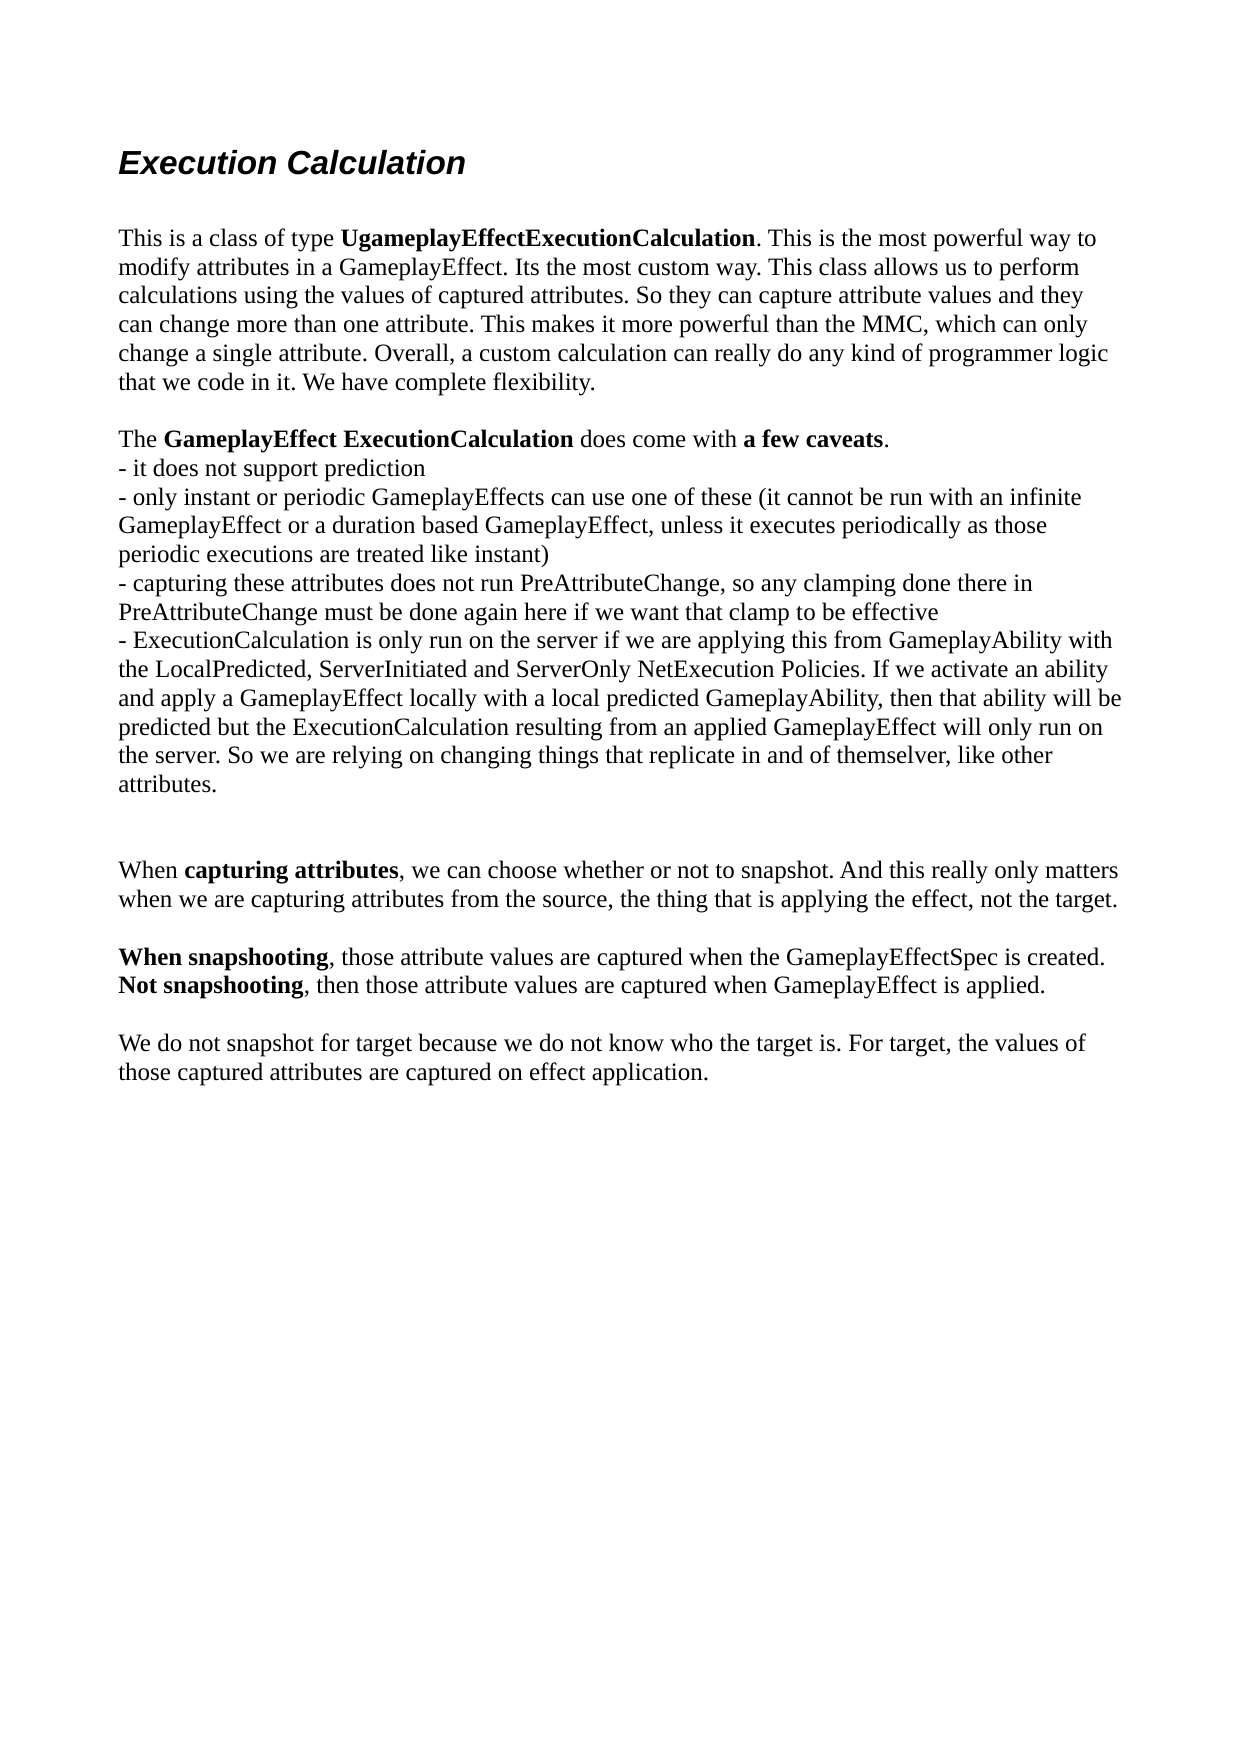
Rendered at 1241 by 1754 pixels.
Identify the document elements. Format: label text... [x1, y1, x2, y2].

text We do not snapshot for target because we do not know who the target is. For target, the values of those captured attributes are captured on effect application. [118, 1028, 1122, 1085]
text - it does not support prediction [118, 453, 1122, 482]
text When capturing attributes, we can choose whether or not to snapshot. And this really only matters when we are capturing attributes from the source, the thing that is applying the effect, not the target. [118, 855, 1122, 913]
text - ExecutionCalculation is only run on the server if we are applying this from GameplayAbility with the LocalPredicted, ServerInitiated and ServerOnly NetExecution Policies. If we activate an ability and apply a GameplayEffect locally with a local predicted GameplayAbility, then that ability will be predicted but the ExecutionCalculation resulting from an applied GameplayEffect will only run on the server. So we are relying on changing things that replicate in and of themselver, like other attributes. [118, 625, 1122, 798]
text Not snapshooting, then those attribute values are captured when GameplayEffect is applied. [118, 970, 1122, 999]
subtitle Execution Calculation [118, 143, 1122, 182]
text The GameplayEffect ExecutionCalculation does come with a few caveats. [118, 424, 1122, 453]
text When snapshooting, those attribute values are captured when the GameplayEffectSpec is created. [118, 942, 1122, 970]
text - capturing these attributes does not run PreAttributeChange, so any clamping done there in PreAttributeChange must be done again here if we want that clamp to be effective [118, 568, 1122, 625]
text This is a class of type UgameplayEffectExecutionCalculation. This is the most powerful way to modify attributes in a GameplayEffect. Its the most custom way. This class allows us to perform calculations using the values of captured attributes. So they can capture attribute values and they can change more than one attribute. This makes it more powerful than the MMC, which can only change a single attribute. Overall, a custom calculation can really do any kind of programmer logic that we code in it. We have complete flexibility. [118, 223, 1122, 395]
text - only instant or periodic GameplayEffects can use one of these (it cannot be run with an infinite GameplayEffect or a duration based GameplayEffect, unless it executes periodically as those periodic executions are treated like instant) [118, 482, 1122, 568]
